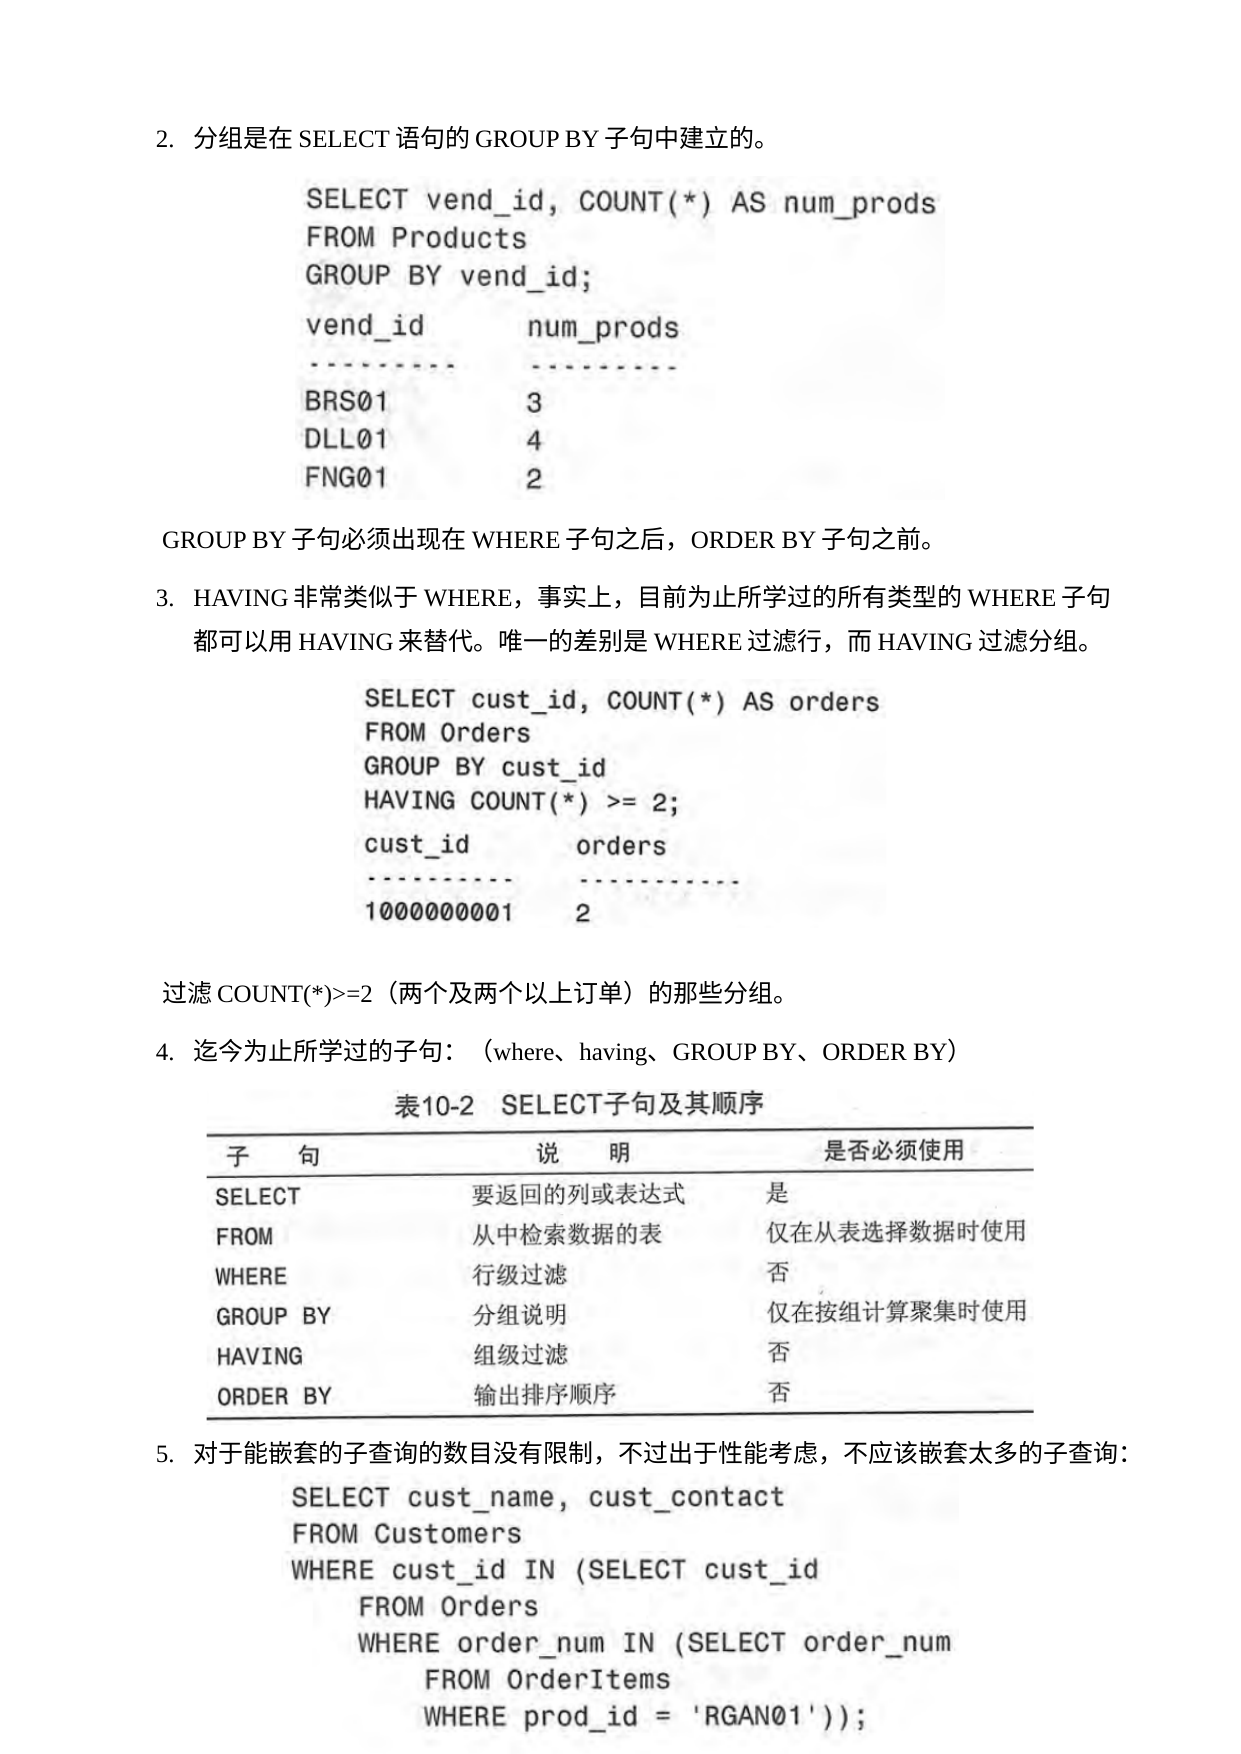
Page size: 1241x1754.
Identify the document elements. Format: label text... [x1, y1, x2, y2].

picture [206, 1089, 1034, 1426]
picture [295, 176, 946, 500]
list HAVING非常类似于WHERE，事实上，目前为止所学过的所有类型的WHERE子句都可以用HAVING来替代。唯一的差别是WHERE过滤行，而HAVING过滤分组。 [156, 578, 1122, 657]
picture [353, 679, 887, 928]
picture [281, 1473, 959, 1754]
list 分组是在SELECT语句的GROUP BY子句中建立的。 [156, 118, 1122, 154]
text GROUP BY子句必须出现在WHERE子句之后，ORDER BY子句之前。 [118, 519, 1122, 556]
text 过滤COUNT(*)>=2（两个及两个以上订单）的那些分组。 [118, 973, 1122, 1010]
list 对于能嵌套的子查询的数目没有限制，不过出于性能考虑，不应该嵌套太多的子查询： [156, 1089, 1122, 1469]
list 迄今为止所学过的子句：（where、having、GROUP BY、ORDER BY） [156, 1031, 1122, 1068]
